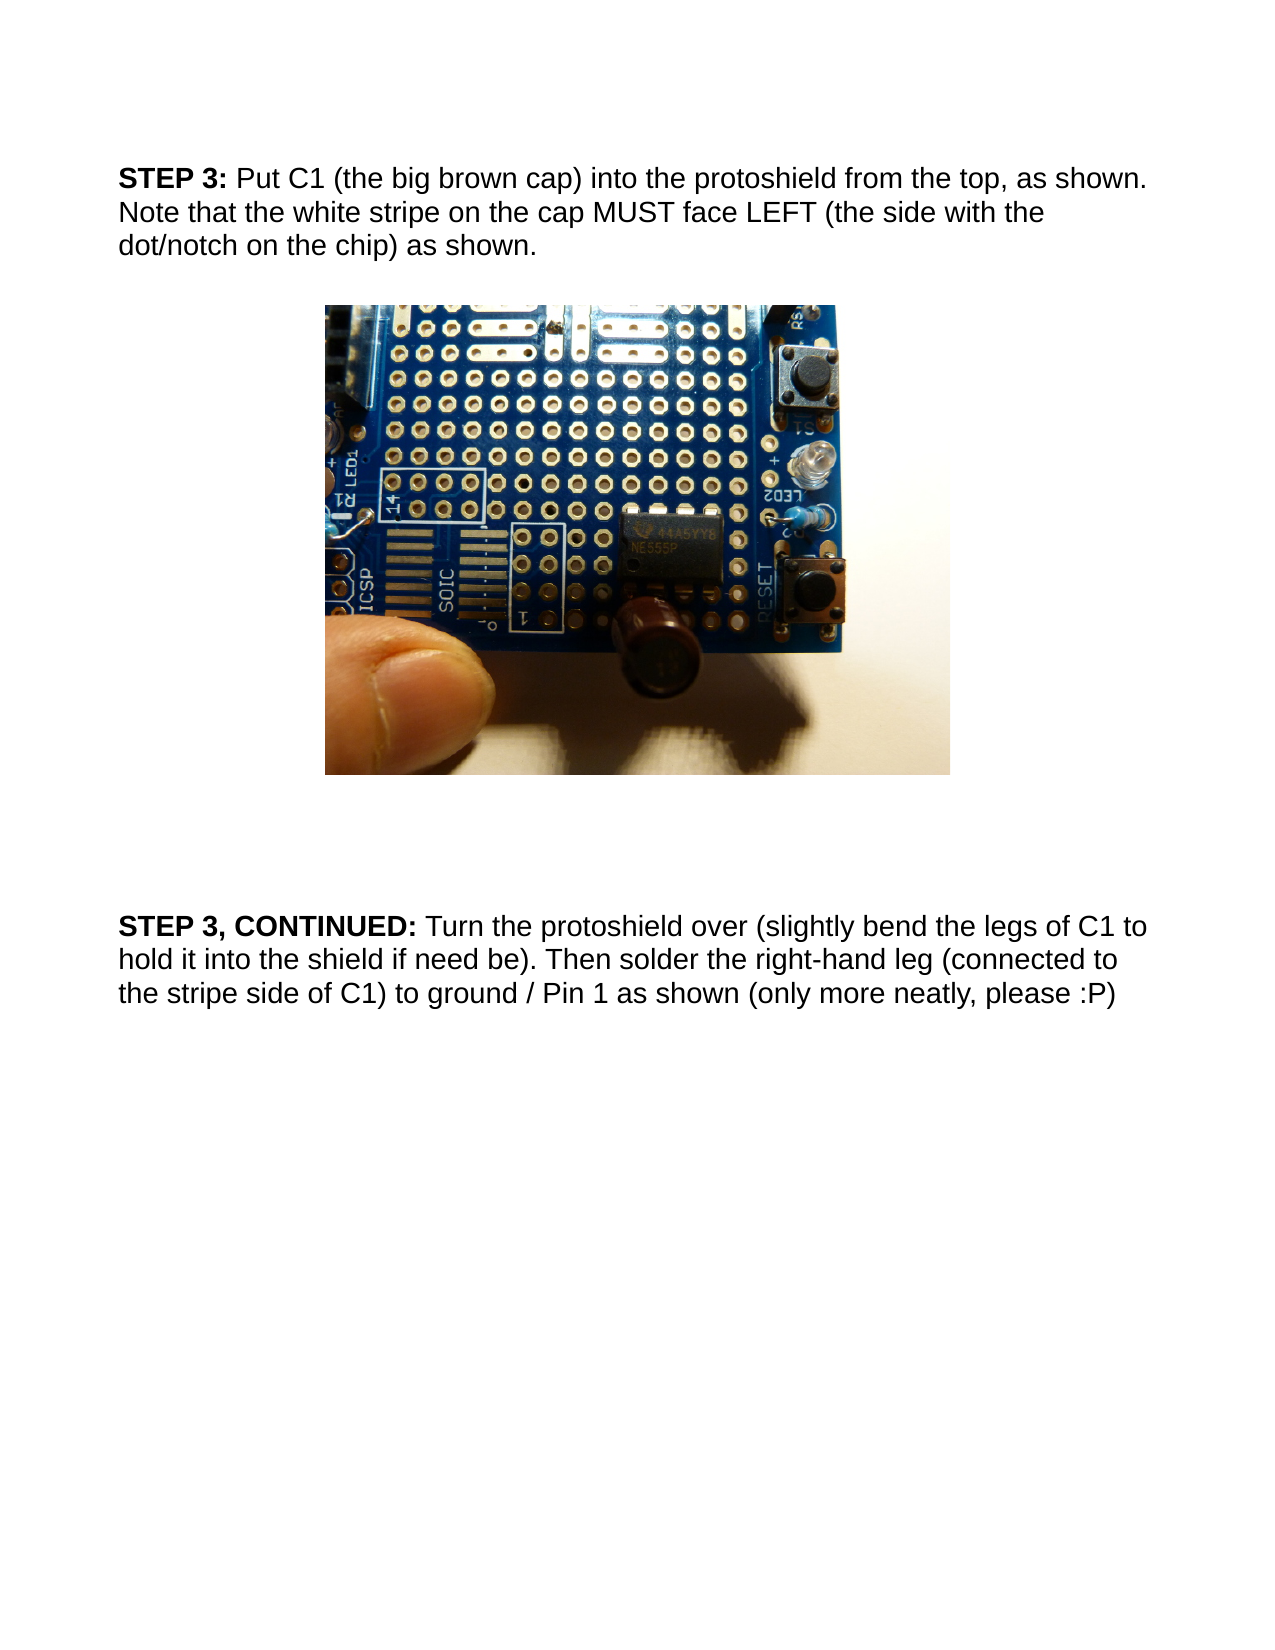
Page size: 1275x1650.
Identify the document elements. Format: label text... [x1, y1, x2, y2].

picture [325, 305, 951, 775]
text STEP 3: Put C1 (the big brown cap) into the protoshield from the top, as shown. Note that the white stripe on the cap MUST face LEFT (the side with the dot/notch on the chip) as shown. [118, 161, 1157, 262]
text STEP 3, CONTINUED: Turn the protoshield over (slightly bend the legs of C1 to hold it into the shield if need be). Then solder the right-hand leg (connected to the stripe side of C1) to ground / Pin 1 as shown (only more neatly, please :P) [118, 909, 1157, 1009]
